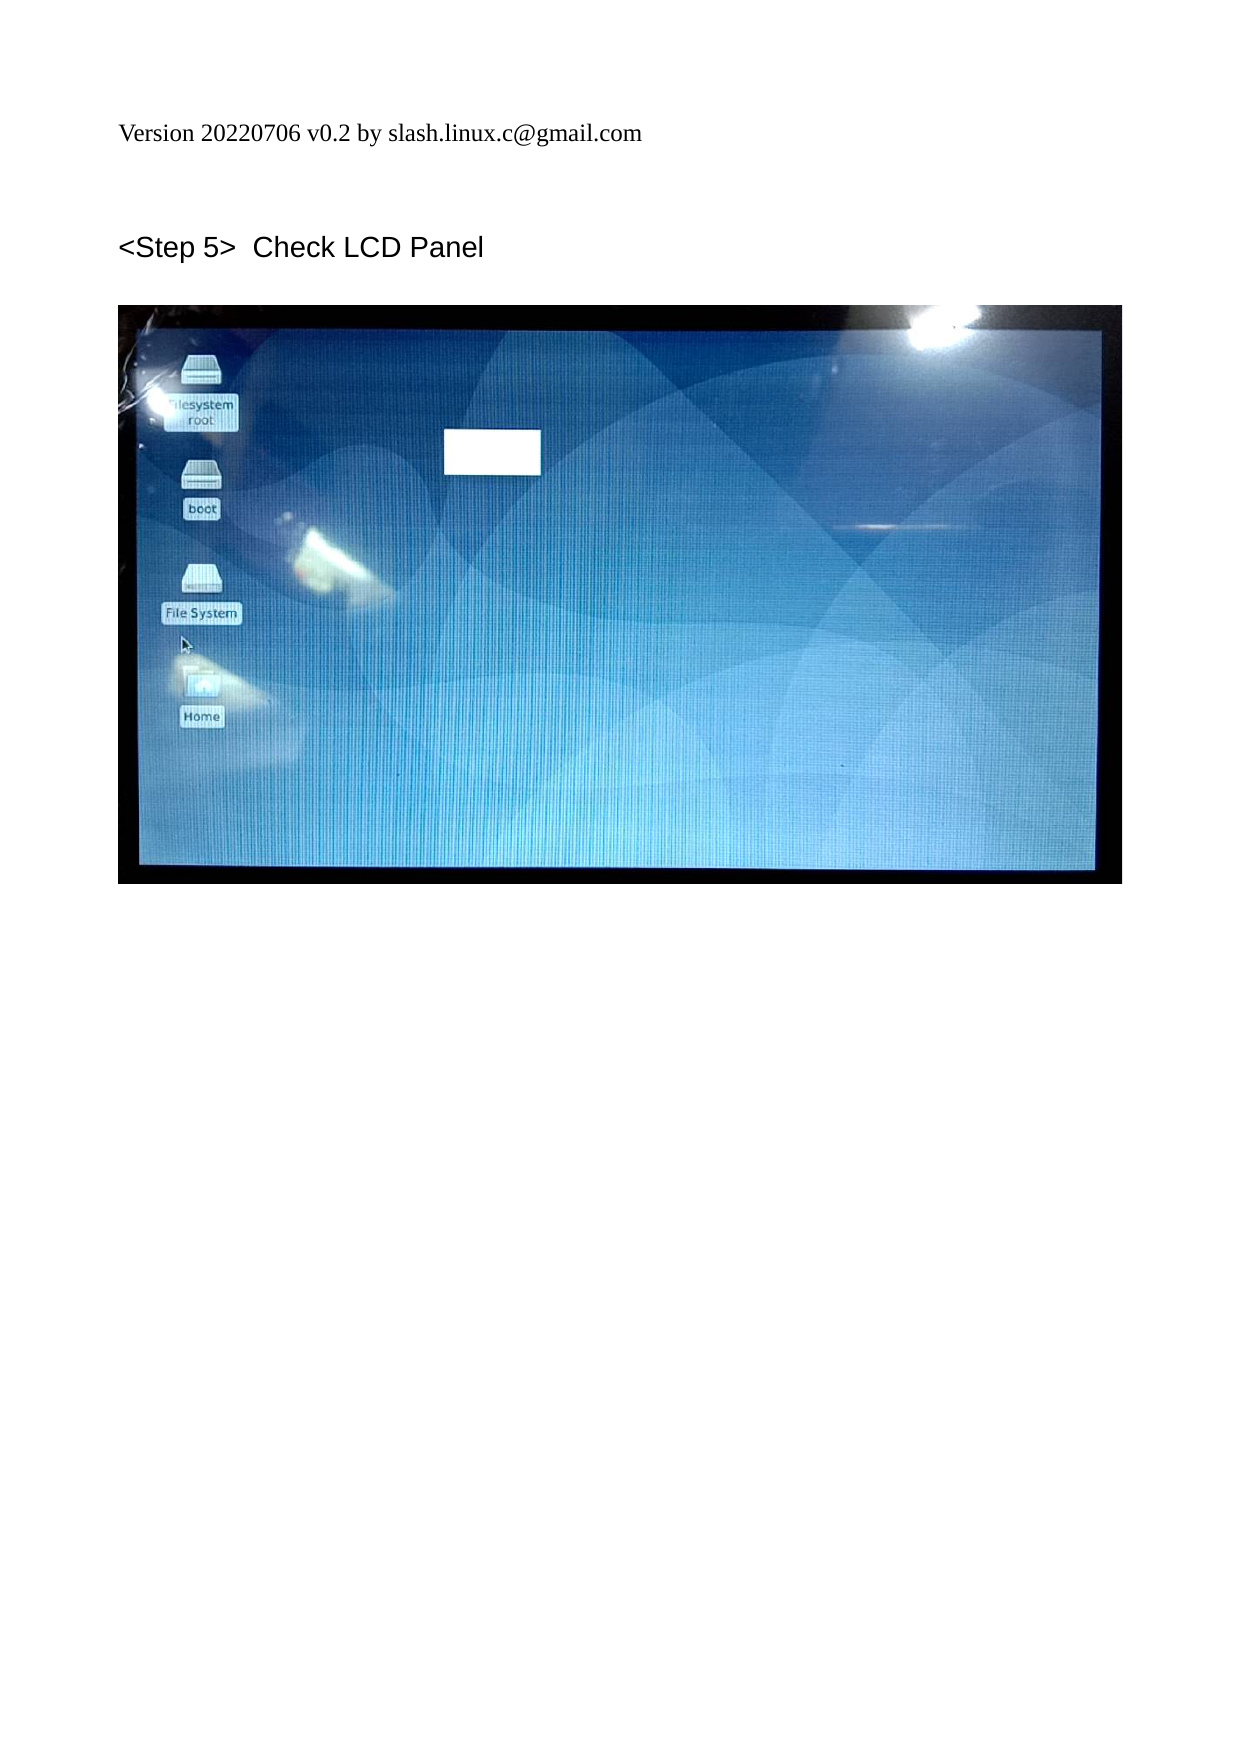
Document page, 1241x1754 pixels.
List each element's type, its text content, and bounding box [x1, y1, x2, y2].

subtitle <Step 5> Check LCD Panel [118, 230, 1122, 264]
picture [118, 305, 1123, 884]
